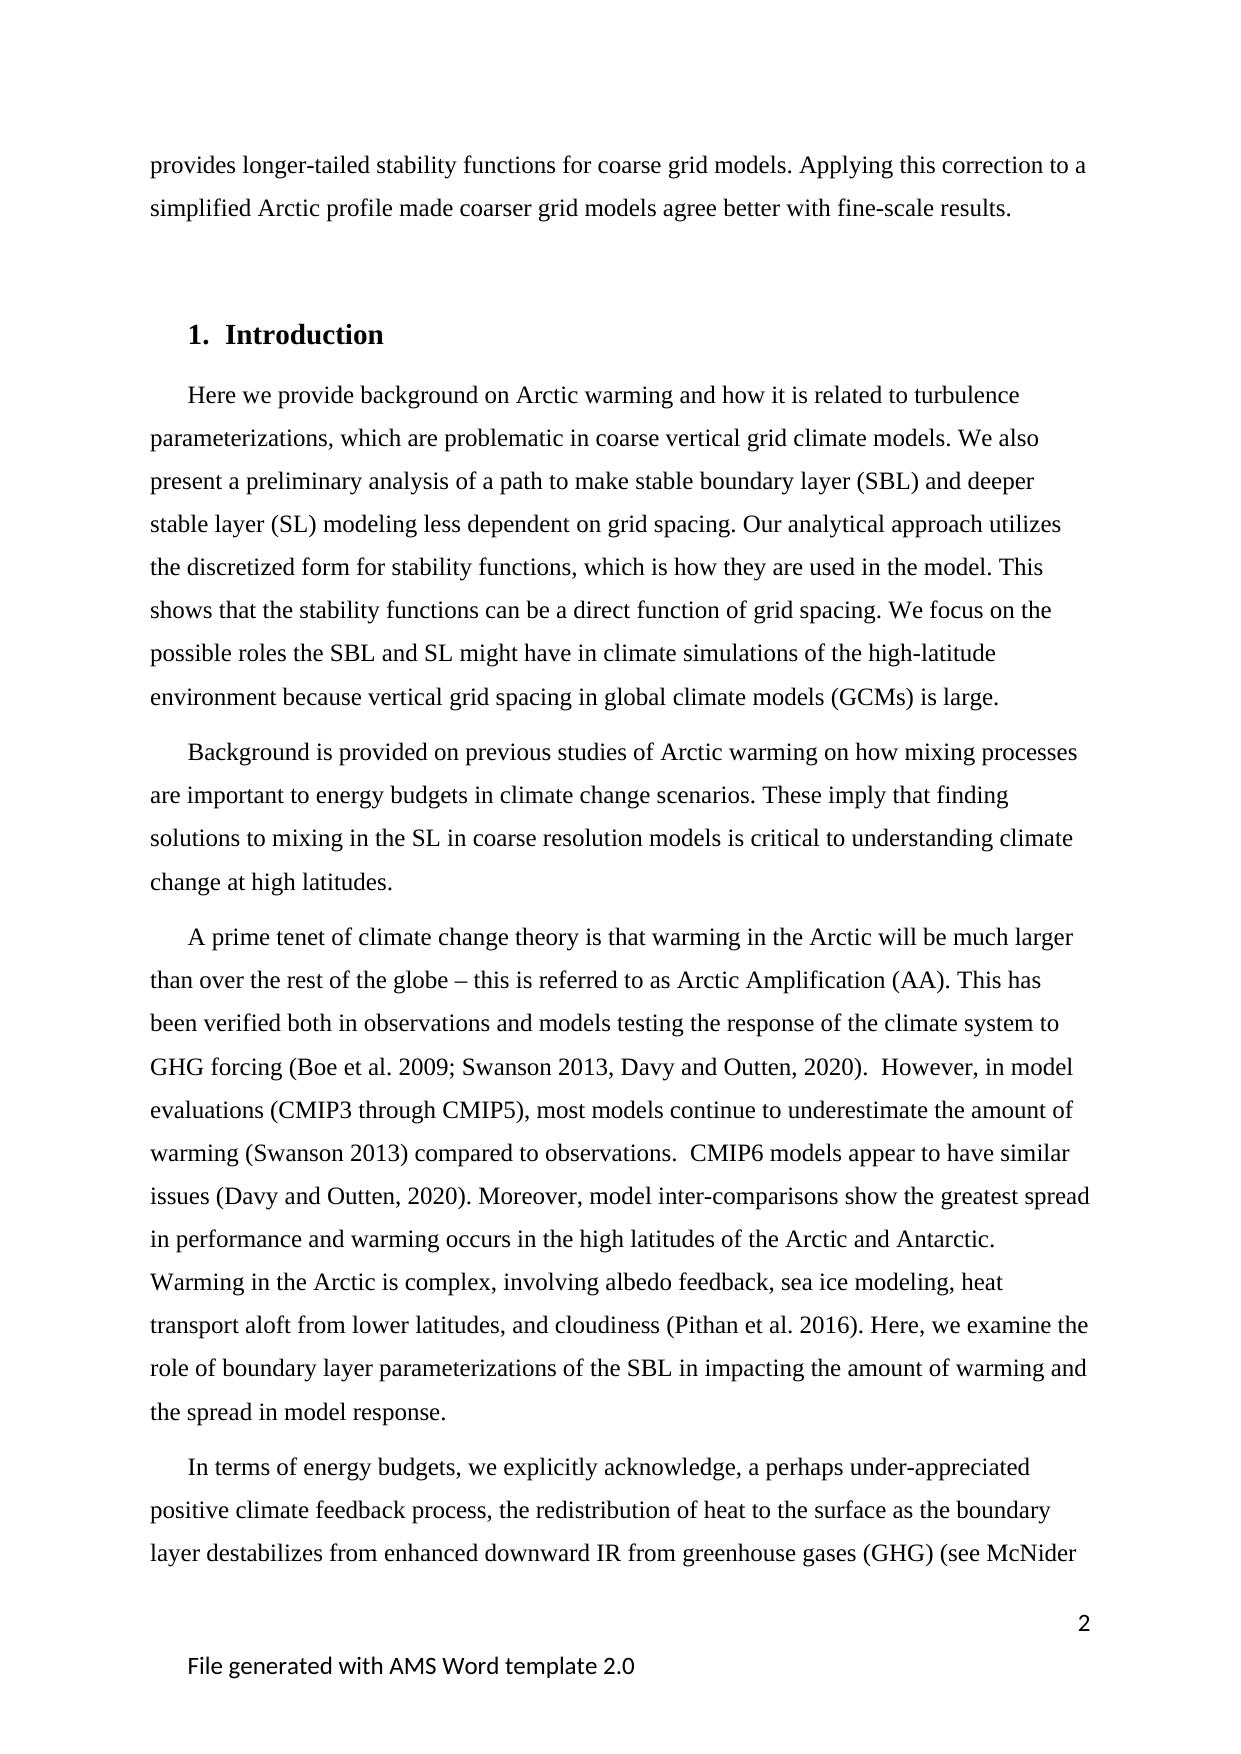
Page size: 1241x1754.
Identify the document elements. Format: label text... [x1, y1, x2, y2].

list Introduction [187, 317, 1090, 350]
text provides longer-tailed stability functions for coarse grid models. Applying this correction to a simplified Arctic profile made coarser grid models agree better with fine-scale results. [150, 150, 1090, 222]
text Here we provide background on Arctic warming and how it is related to turbulence parameterizations, which are problematic in coarse vertical grid climate models. We also present a preliminary analysis of a path to make stable boundary layer (SBL) and deeper stable layer (SL) modeling less dependent on grid spacing. Our analytical approach utilizes the discretized form for stability functions, which is how they are used in the model. This shows that the stability functions can be a direct function of grid spacing. We focus on the possible roles the SBL and SL might have in climate simulations of the high-latitude environment because vertical grid spacing in global climate models (GCMs) is large. [150, 380, 1090, 710]
text A prime tenet of climate change theory is that warming in the Arctic will be much larger than over the rest of the globe – this is referred to as Arctic Amplification (AA). This has been verified both in observations and models testing the response of the climate system to GHG forcing (Boe et al. 2009; Swanson 2013, Davy and Outten, 2020). However, in model evaluations (CMIP3 through CMIP5), most models continue to underestimate the amount of warming (Swanson 2013) compared to observations. CMIP6 models appear to have similar issues (Davy and Outten, 2020). Moreover, model inter-comparisons show the greatest spread in performance and warming occurs in the high latitudes of the Arctic and Antarctic. Warming in the Arctic is complex, involving albedo feedback, sea ice modeling, heat transport aloft from lower latitudes, and cloudiness (Pithan et al. 2016). Here, we examine the role of boundary layer parameterizations of the SBL in impacting the amount of warming and the spread in model response. [150, 922, 1090, 1425]
text In terms of energy budgets, we explicitly acknowledge, a perhaps under-appreciated positive climate feedback process, the redistribution of heat to the surface as the boundary layer destabilizes from enhanced downward IR from greenhouse gases (GHG) (see McNider [150, 1452, 1090, 1567]
text Background is provided on previous studies of Arctic warming on how mixing processes are important to energy budgets in climate change scenarios. These imply that finding solutions to mixing in the SL in coarse resolution models is critical to understanding climate change at high latitudes. [150, 737, 1090, 895]
